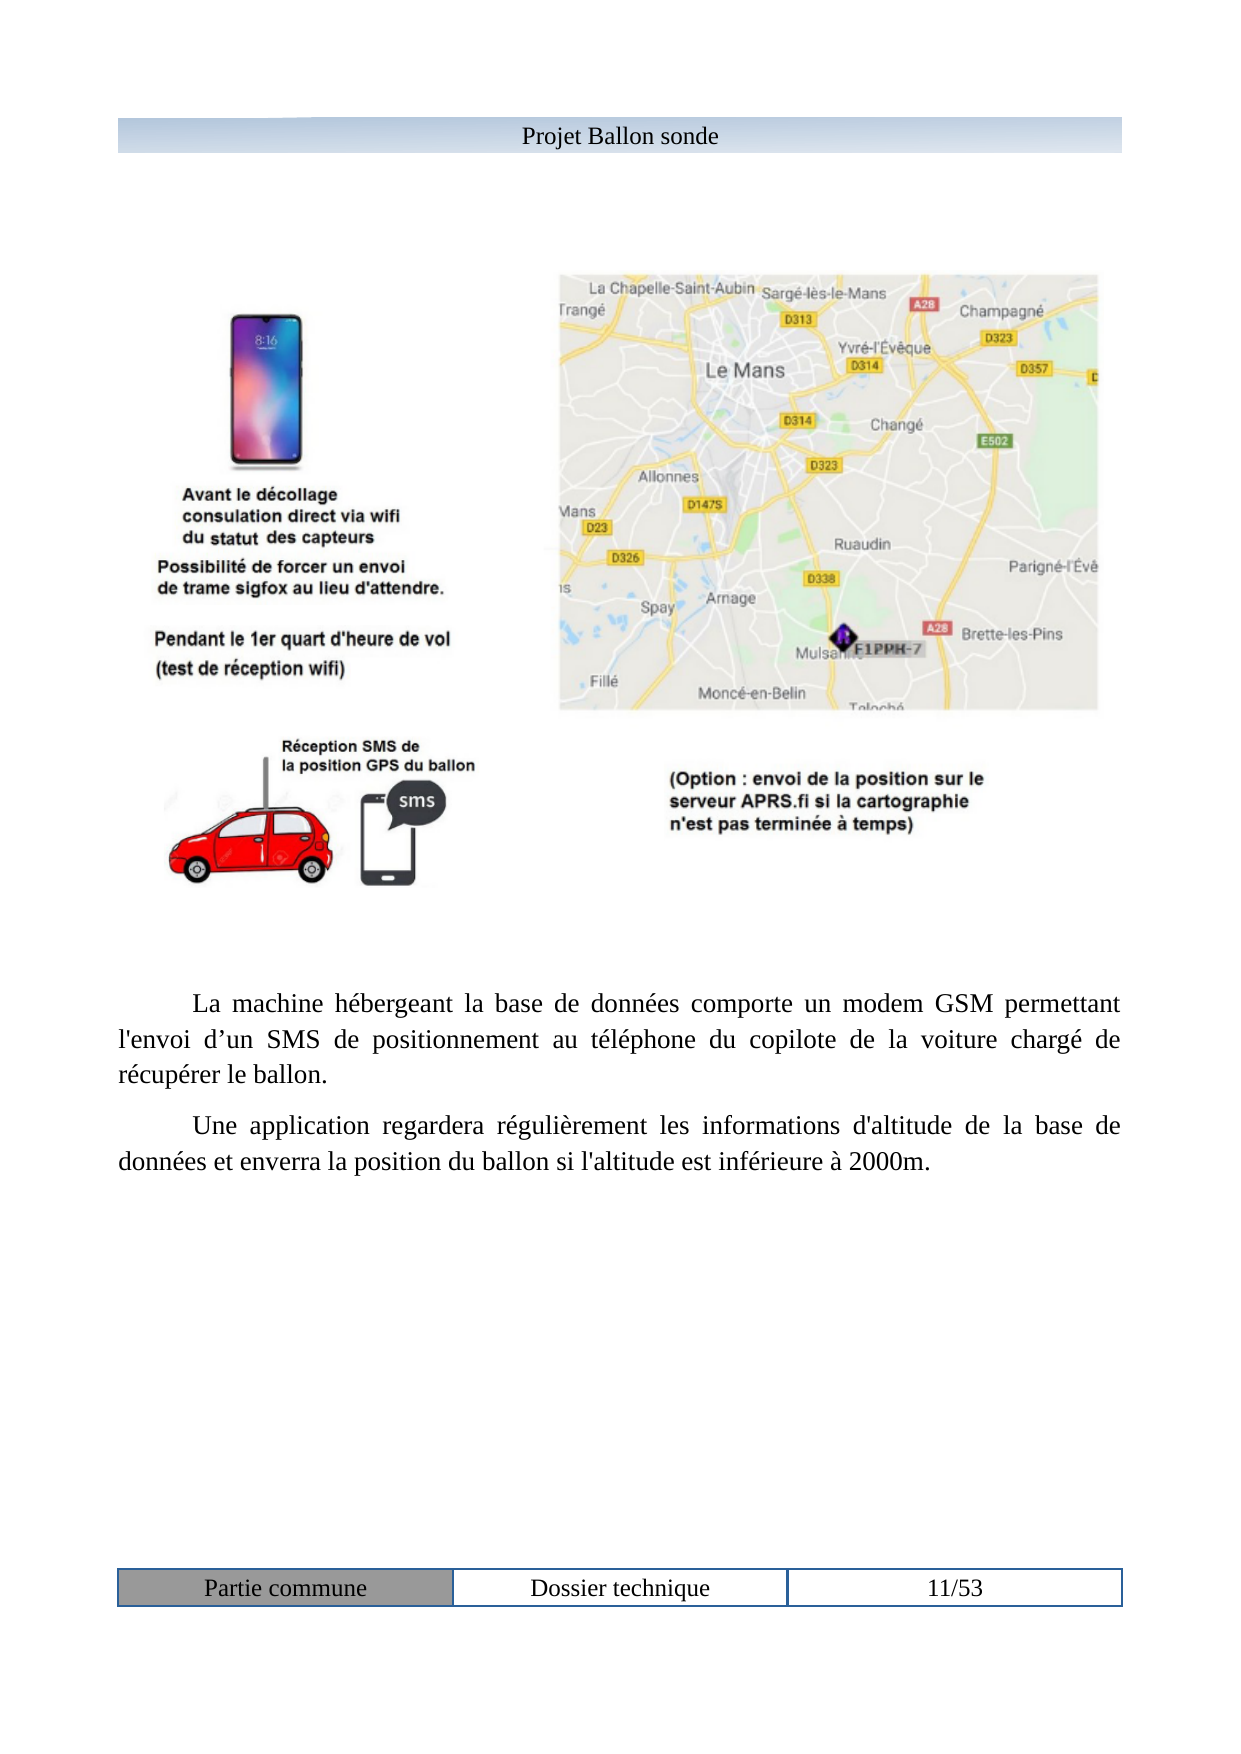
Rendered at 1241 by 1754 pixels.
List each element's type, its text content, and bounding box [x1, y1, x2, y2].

text Une application regardera régulièrement les informations d'altitude de la base de données et enverra la position du ballon si l'altitude est inférieure à 2000m. [118, 1109, 1122, 1176]
picture [143, 625, 463, 689]
picture [439, 727, 480, 888]
picture [151, 291, 449, 605]
picture [663, 758, 990, 844]
picture [543, 270, 1104, 736]
text La machine hébergeant la base de données comporte un modem GSM permettant l'envoi d’un SMS de positionnement au téléphone du copilote de la voiture chargé de récupérer le ballon. [118, 987, 1122, 1090]
